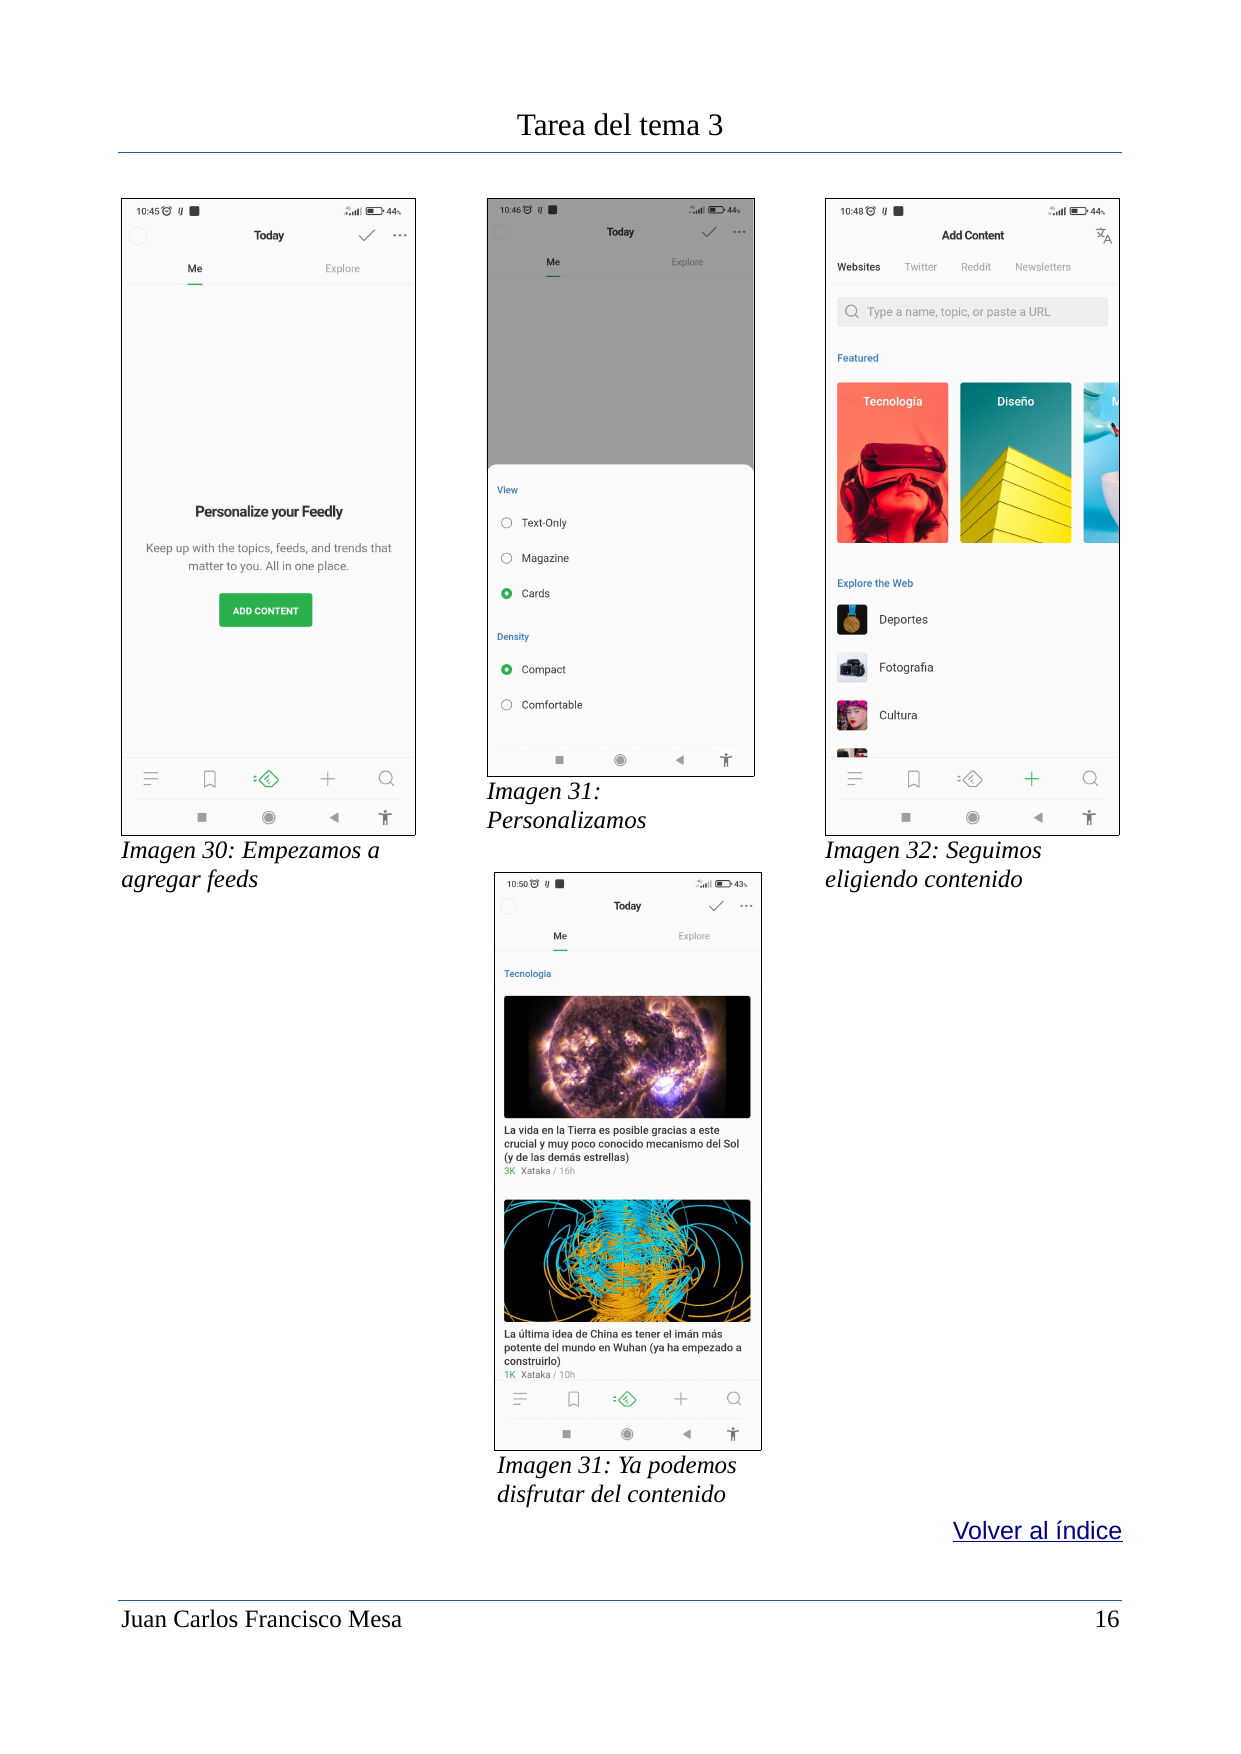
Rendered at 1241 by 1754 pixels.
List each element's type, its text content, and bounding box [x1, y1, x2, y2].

picture [122, 199, 415, 835]
text Imagen 31: Personalizamos [487, 777, 754, 833]
text Imagen 32: Seguimos eligiendo contenido [825, 836, 1119, 893]
text Imagen 31: Ya podemos disfrutar del contenido [497, 909, 764, 1507]
text Imagen 30: Empezamos a agregar feeds [121, 836, 415, 893]
picture [495, 873, 761, 1450]
picture [488, 199, 754, 776]
picture [826, 199, 1119, 835]
text Volver al índice [118, 1516, 1122, 1544]
